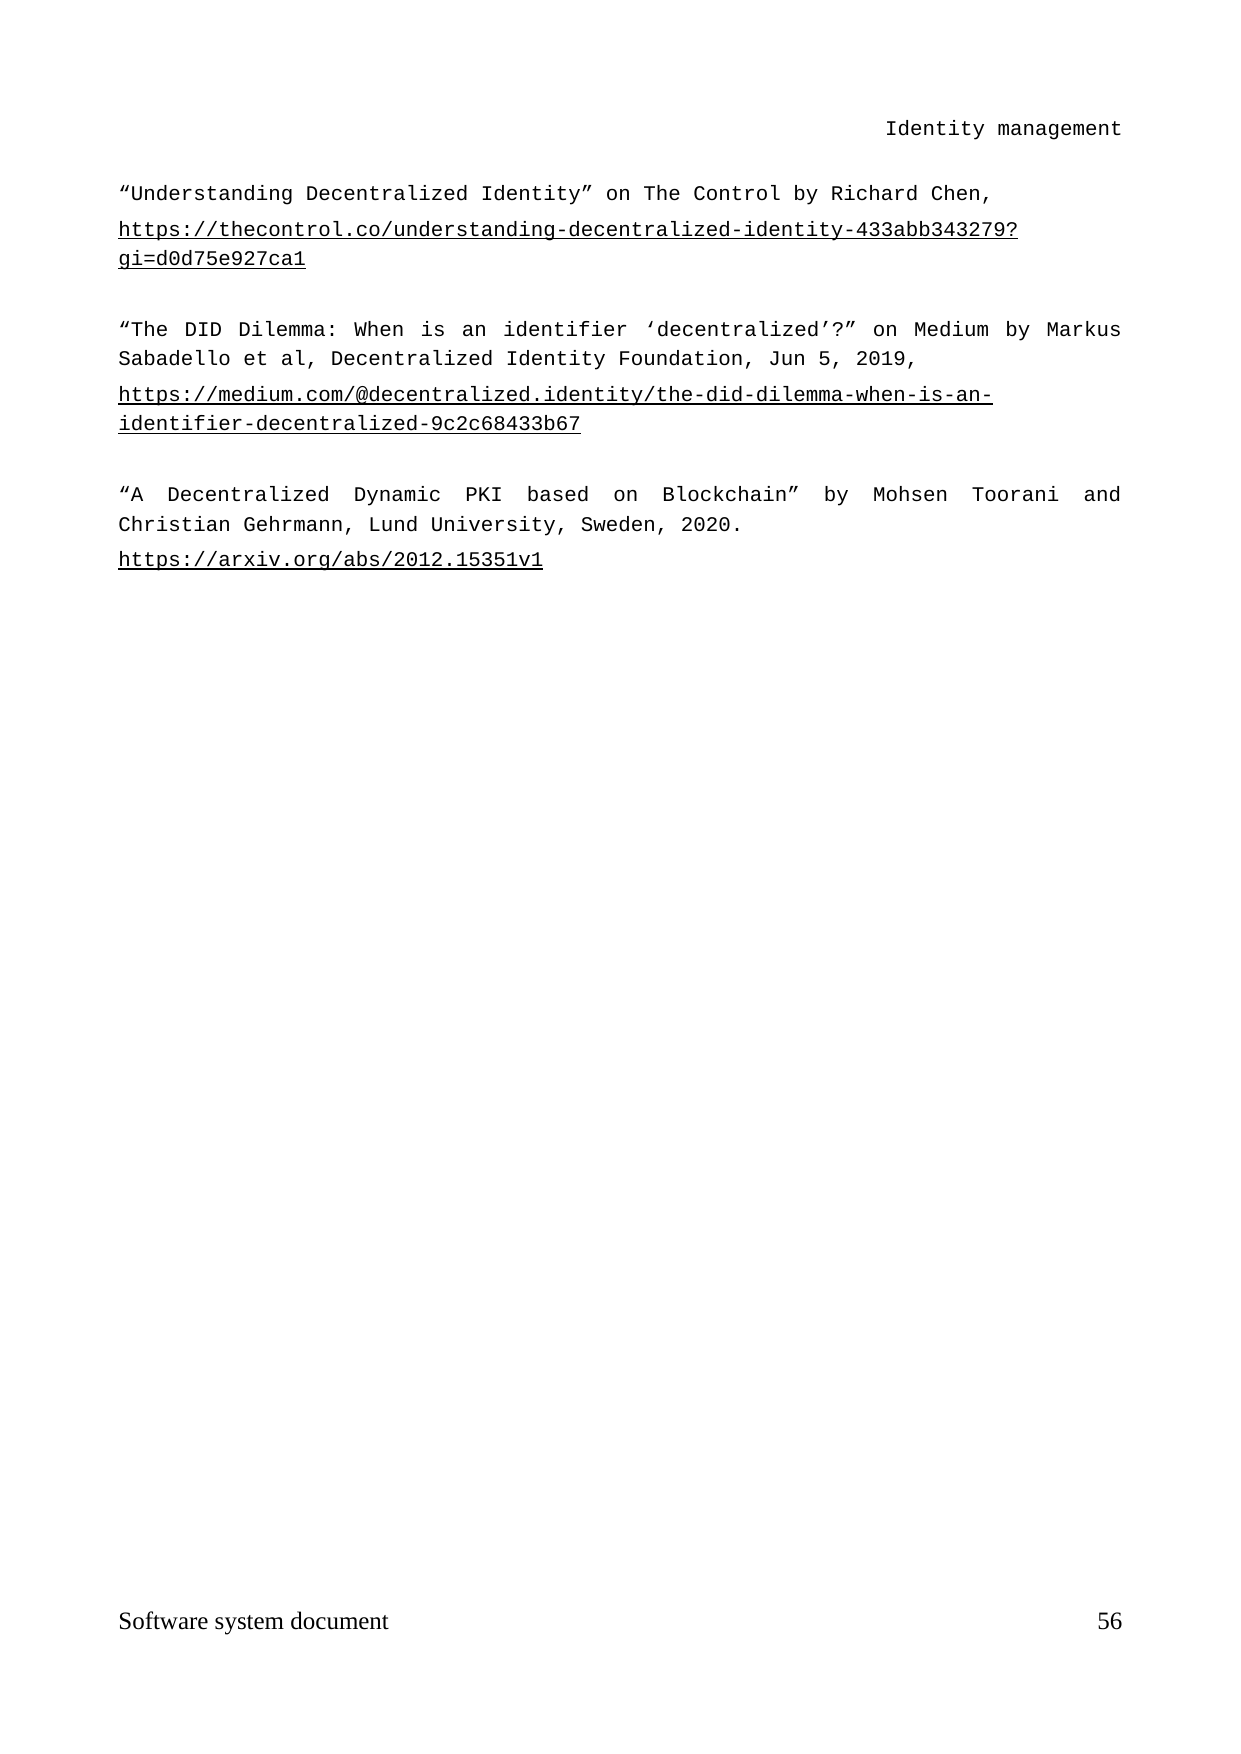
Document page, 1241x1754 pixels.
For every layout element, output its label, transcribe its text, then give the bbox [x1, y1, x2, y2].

text https://medium.com/@decentralized.identity/the-did-dilemma-when-is-an-identifier-decentralized-9c2c68433b67 [118, 378, 1122, 437]
text “The DID Dilemma: When is an identifier ‘decentralized’?” on Medium by Markus Sabadello et al, Decentralized Identity Foundation, Jun 5, 2019, [118, 313, 1122, 372]
text https://arxiv.org/abs/2012.15351v1 [118, 543, 1122, 572]
text https://thecontrol.co/understanding-decentralized-identity-433abb343279?gi=d0d75e927ca1 [118, 212, 1122, 271]
text “Understanding Decentralized Identity” on The Control by Richard Chen, [118, 177, 1122, 207]
text “A Decentralized Dynamic PKI based on Blockchain” by Mohsen Toorani and Christian Gehrmann, Lund University, Sweden, 2020. [118, 478, 1122, 537]
